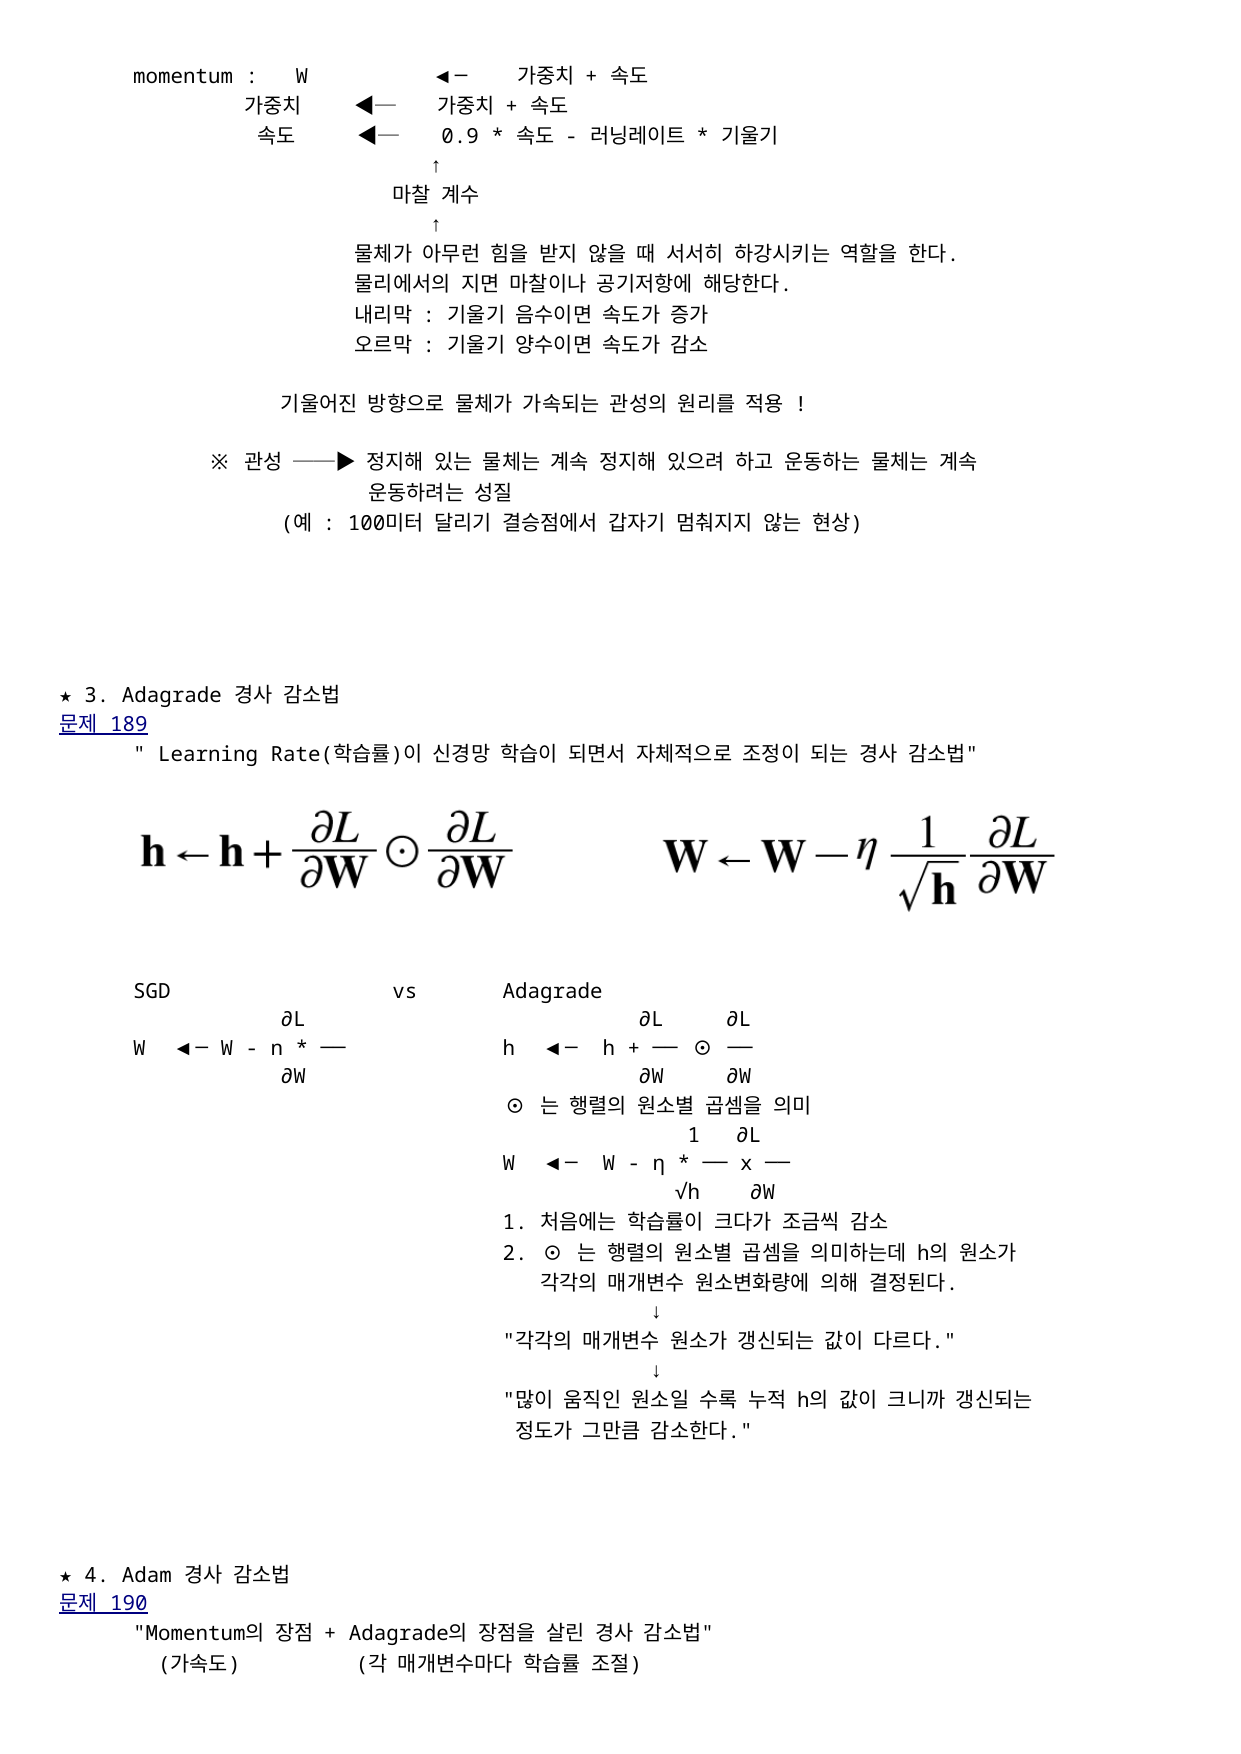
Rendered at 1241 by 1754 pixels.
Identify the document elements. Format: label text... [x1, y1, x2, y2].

text 물리에서의 지면 마찰이나 공기저항에 해당한다. [59, 267, 1181, 298]
text ∂L ∂L ∂L [59, 1004, 1181, 1033]
text 오르막 : 기울기 양수이면 속도가 감소 [59, 328, 1181, 358]
text SGD vs Adagrade [59, 976, 1181, 1004]
text ⊙ 는 행렬의 원소별 곱셈을 의미 [59, 1090, 1181, 1120]
text ★ 3. Adagrade 경사 감소법 [59, 679, 1181, 709]
text 가중치 ◀─ 가중치 + 속도 [59, 89, 1181, 120]
text 내리막 : 기울기 음수이면 속도가 증가 [59, 298, 1181, 328]
text 문제 189 [59, 709, 1181, 737]
text (예 : 100미터 달리기 결승점에서 갑자기 멈춰지지 않는 현상) [59, 506, 1181, 537]
text 1 ∂L [59, 1120, 1181, 1148]
text 운동하려는 성질 [59, 476, 1181, 506]
text ∂W ∂W ∂W [59, 1061, 1181, 1090]
text ★ 4. Adam 경사 감소법 [59, 1558, 1181, 1588]
text 각각의 매개변수 원소변화량에 의해 결정된다. [59, 1266, 1181, 1296]
picture [654, 802, 1067, 920]
text "각각의 매개변수 원소가 갱신되는 값이 다르다." [59, 1325, 1181, 1355]
text W ◀─ W - n * ── h ◀─ h + ── ⊙ ── [59, 1033, 1181, 1061]
text √h ∂W [59, 1177, 1181, 1205]
text (가속도) (각 매개변수마다 학습률 조절) [59, 1647, 1181, 1677]
text ↓ [59, 1355, 1181, 1383]
text W ◀─ W - η * ── x ── [59, 1148, 1181, 1177]
text 물체가 아무런 힘을 받지 않을 때 서서히 하강시키는 역할을 한다. [59, 237, 1181, 267]
text momentum : W ◀─ 가중치 + 속도 [59, 59, 1181, 89]
text "Momentum의 장점 + Adagrade의 장점을 살린 경사 감소법" [59, 1617, 1181, 1647]
text "많이 움직인 원소일 수록 누적 h의 값이 크니까 갱신되는 [59, 1383, 1181, 1414]
text ↑ [59, 209, 1181, 237]
text 문제 190 [59, 1588, 1181, 1617]
text 속도 ◀─ 0.9 * 속도 - 러닝레이트 * 기울기 [59, 120, 1181, 150]
picture [126, 796, 521, 905]
text 마찰 계수 [59, 178, 1181, 209]
text ↓ [59, 1296, 1181, 1325]
text 기울어진 방향으로 물체가 가속되는 관성의 원리를 적용 ! [59, 387, 1181, 417]
text 정도가 그만큼 감소한다." [59, 1414, 1181, 1444]
text " Learning Rate(학습률)이 신경망 학습이 되면서 자체적으로 조정이 되는 경사 감소법" [59, 737, 1181, 768]
text 1. 처음에는 학습률이 크다가 조금씩 감소 [59, 1205, 1181, 1236]
text ※ 관성 ──▶ 정지해 있는 물체는 계속 정지해 있으려 하고 운동하는 물체는 계속 [59, 446, 1181, 476]
text 2. ⊙ 는 행렬의 원소별 곱셈을 의미하는데 h의 원소가 [59, 1236, 1181, 1266]
text ↑ [59, 150, 1181, 178]
